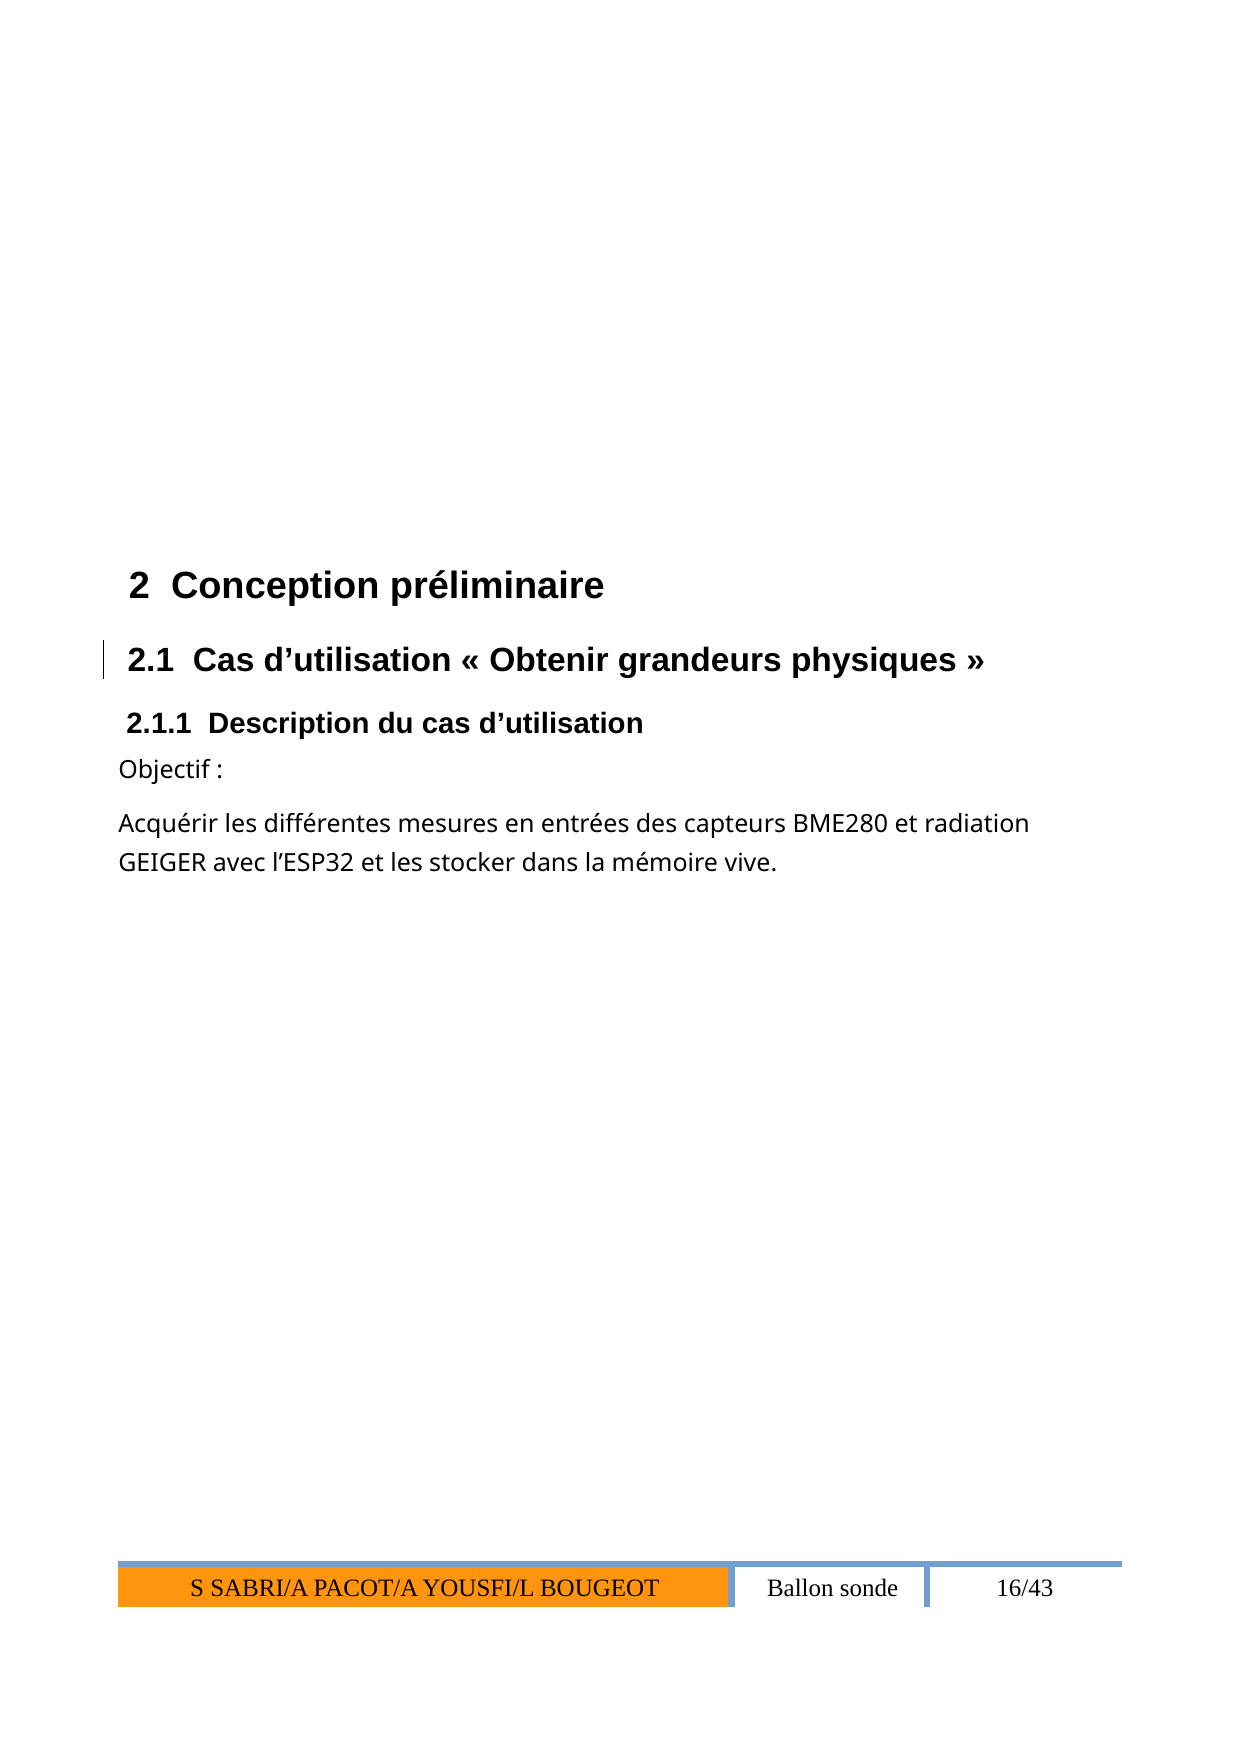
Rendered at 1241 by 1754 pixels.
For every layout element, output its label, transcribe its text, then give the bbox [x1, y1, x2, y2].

text Acquérir les différentes mesures en entrées des capteurs BME280 et radiation GEIGER avec l’ESP32 et les stocker dans la mémoire vive. [118, 806, 1122, 879]
subtitle Description du cas d’utilisation [118, 706, 1122, 739]
text Objectif : [118, 752, 1122, 786]
subtitle Conception préliminaire [118, 563, 1122, 607]
subtitle Cas d’utilisation « Obtenir grandeurs physiques » [118, 640, 1122, 679]
